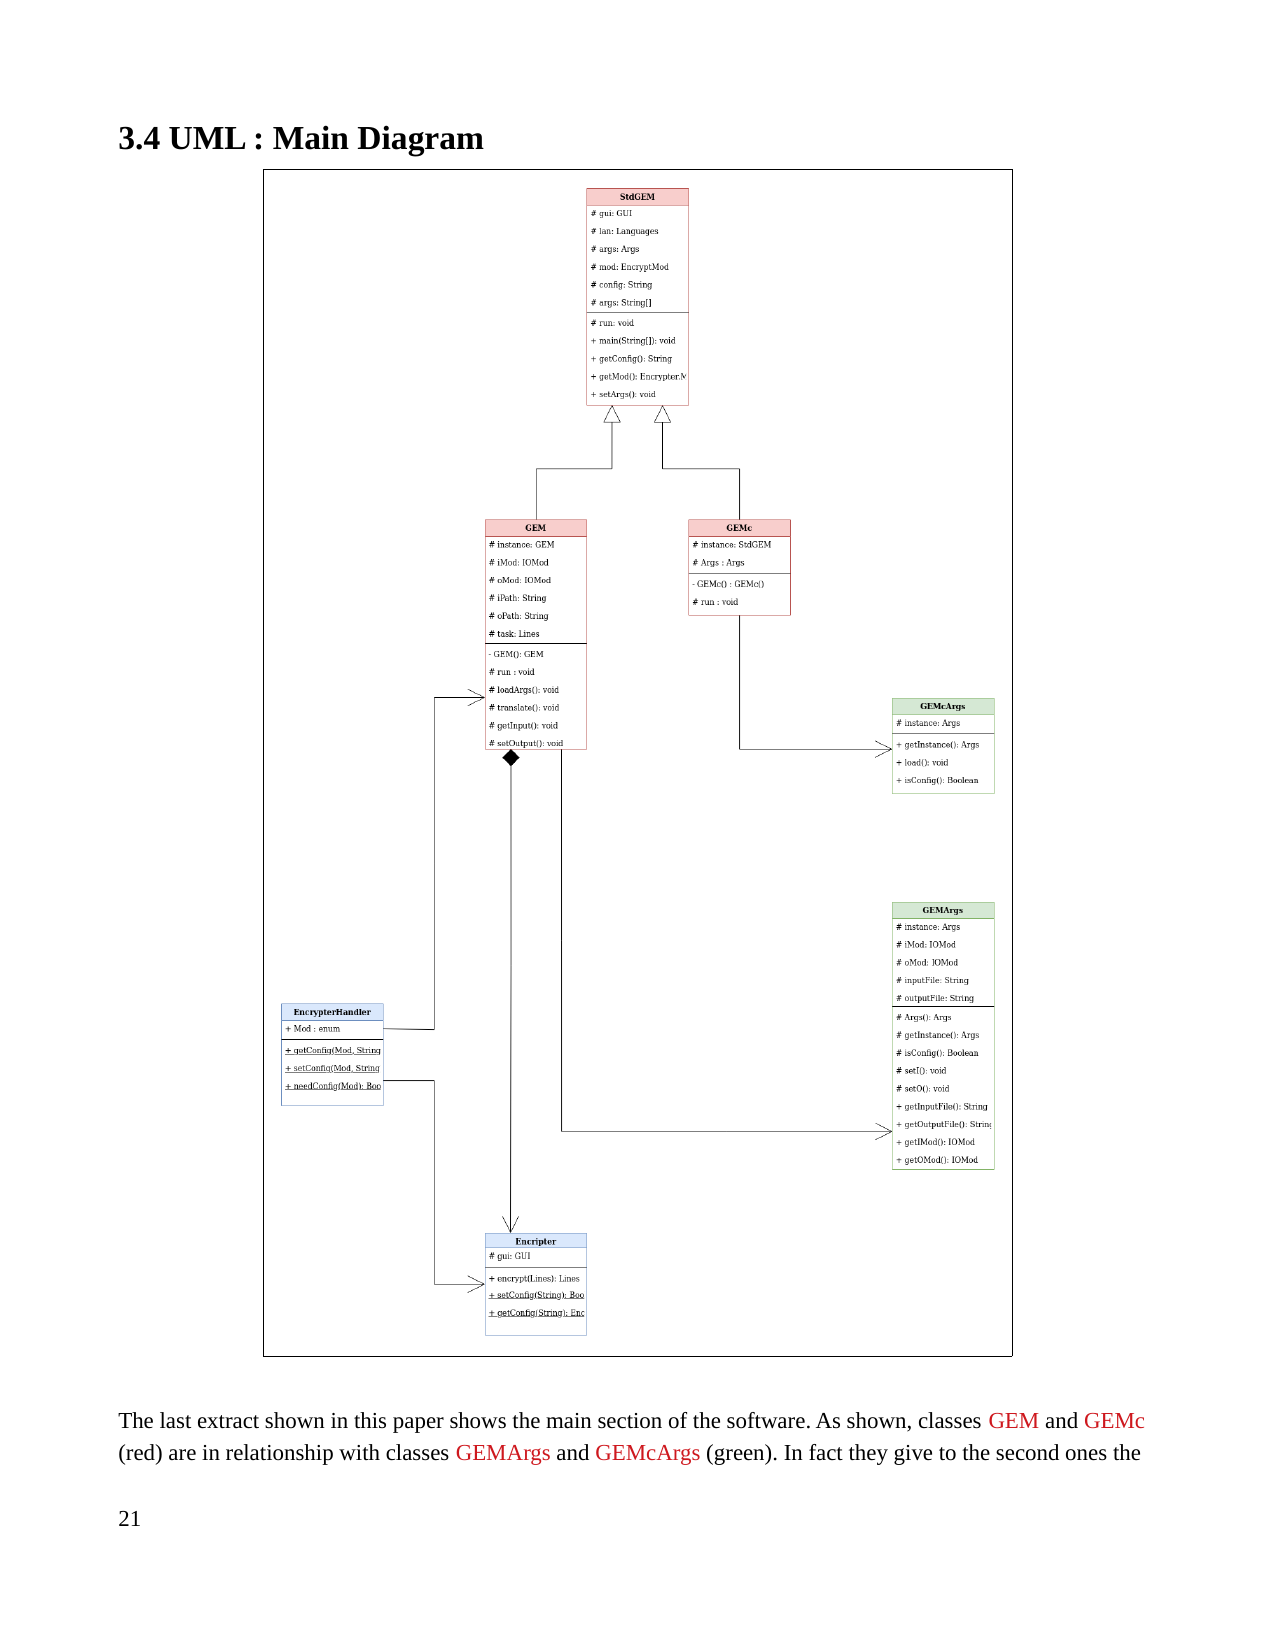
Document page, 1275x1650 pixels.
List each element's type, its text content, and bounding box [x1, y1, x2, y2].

picture [265, 172, 1010, 1353]
text The last extract shown in this paper shows the main section of the software. As shown, classes GEM and GEMc (red) are in relationship with classes GEMArgs and GEMcArgs (green). In fact they give to the second ones the [118, 1407, 1157, 1465]
subtitle 3.4 UML : Main Diagram [118, 118, 1157, 157]
